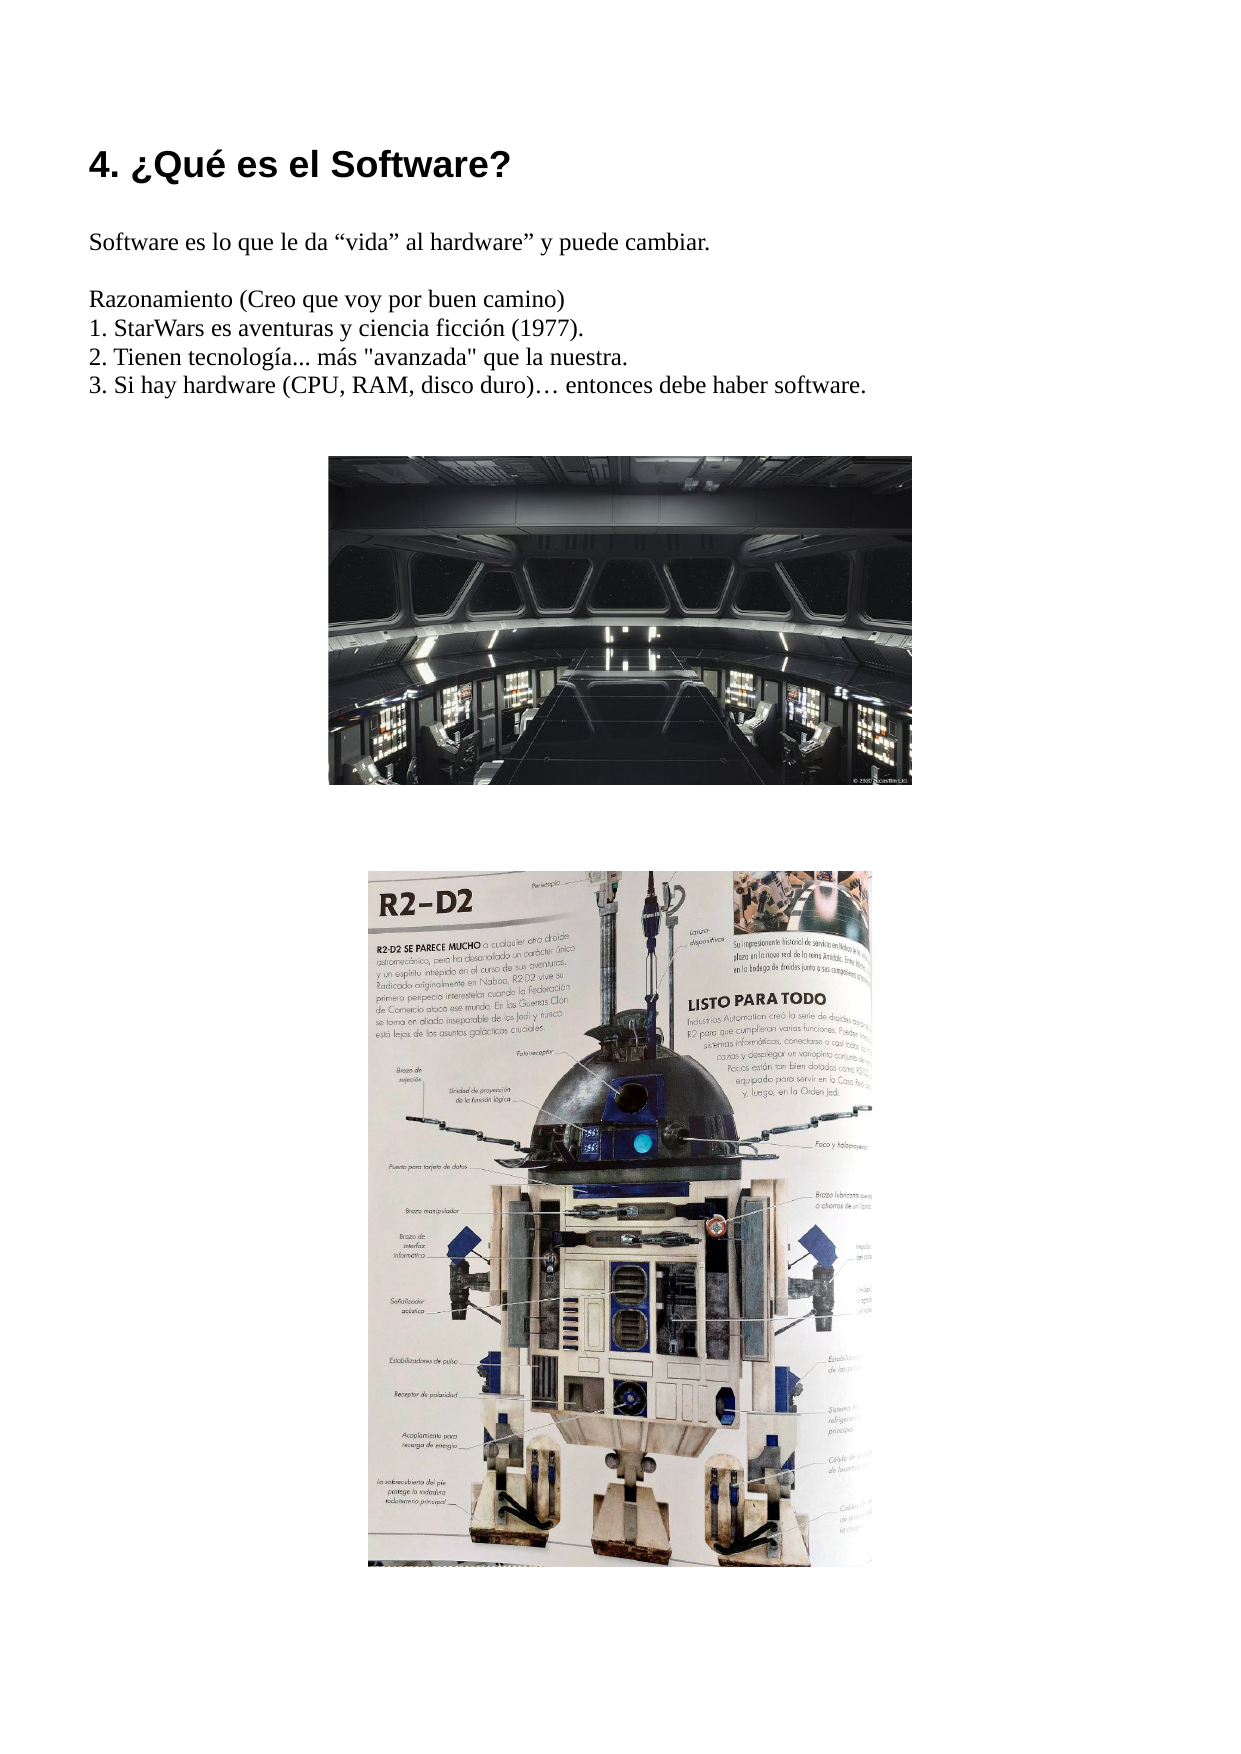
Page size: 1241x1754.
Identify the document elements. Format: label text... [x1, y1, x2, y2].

text 1. StarWars es aventuras y ciencia ficción (1977). [88, 313, 1152, 342]
picture [368, 871, 873, 1567]
text 3. Si hay hardware (CPU, RAM, disco duro)… entonces debe haber software. [88, 370, 1152, 399]
text Software es lo que le da “vida” al hardware” y puede cambiar. [88, 227, 1152, 255]
text Razonamiento (Creo que voy por buen camino) [88, 284, 1152, 313]
subtitle 4. ¿Qué es el Software? [88, 142, 1152, 185]
text 2. Tienen tecnología... más "avanzada" que la nuestra. [88, 342, 1152, 370]
picture [328, 456, 912, 785]
